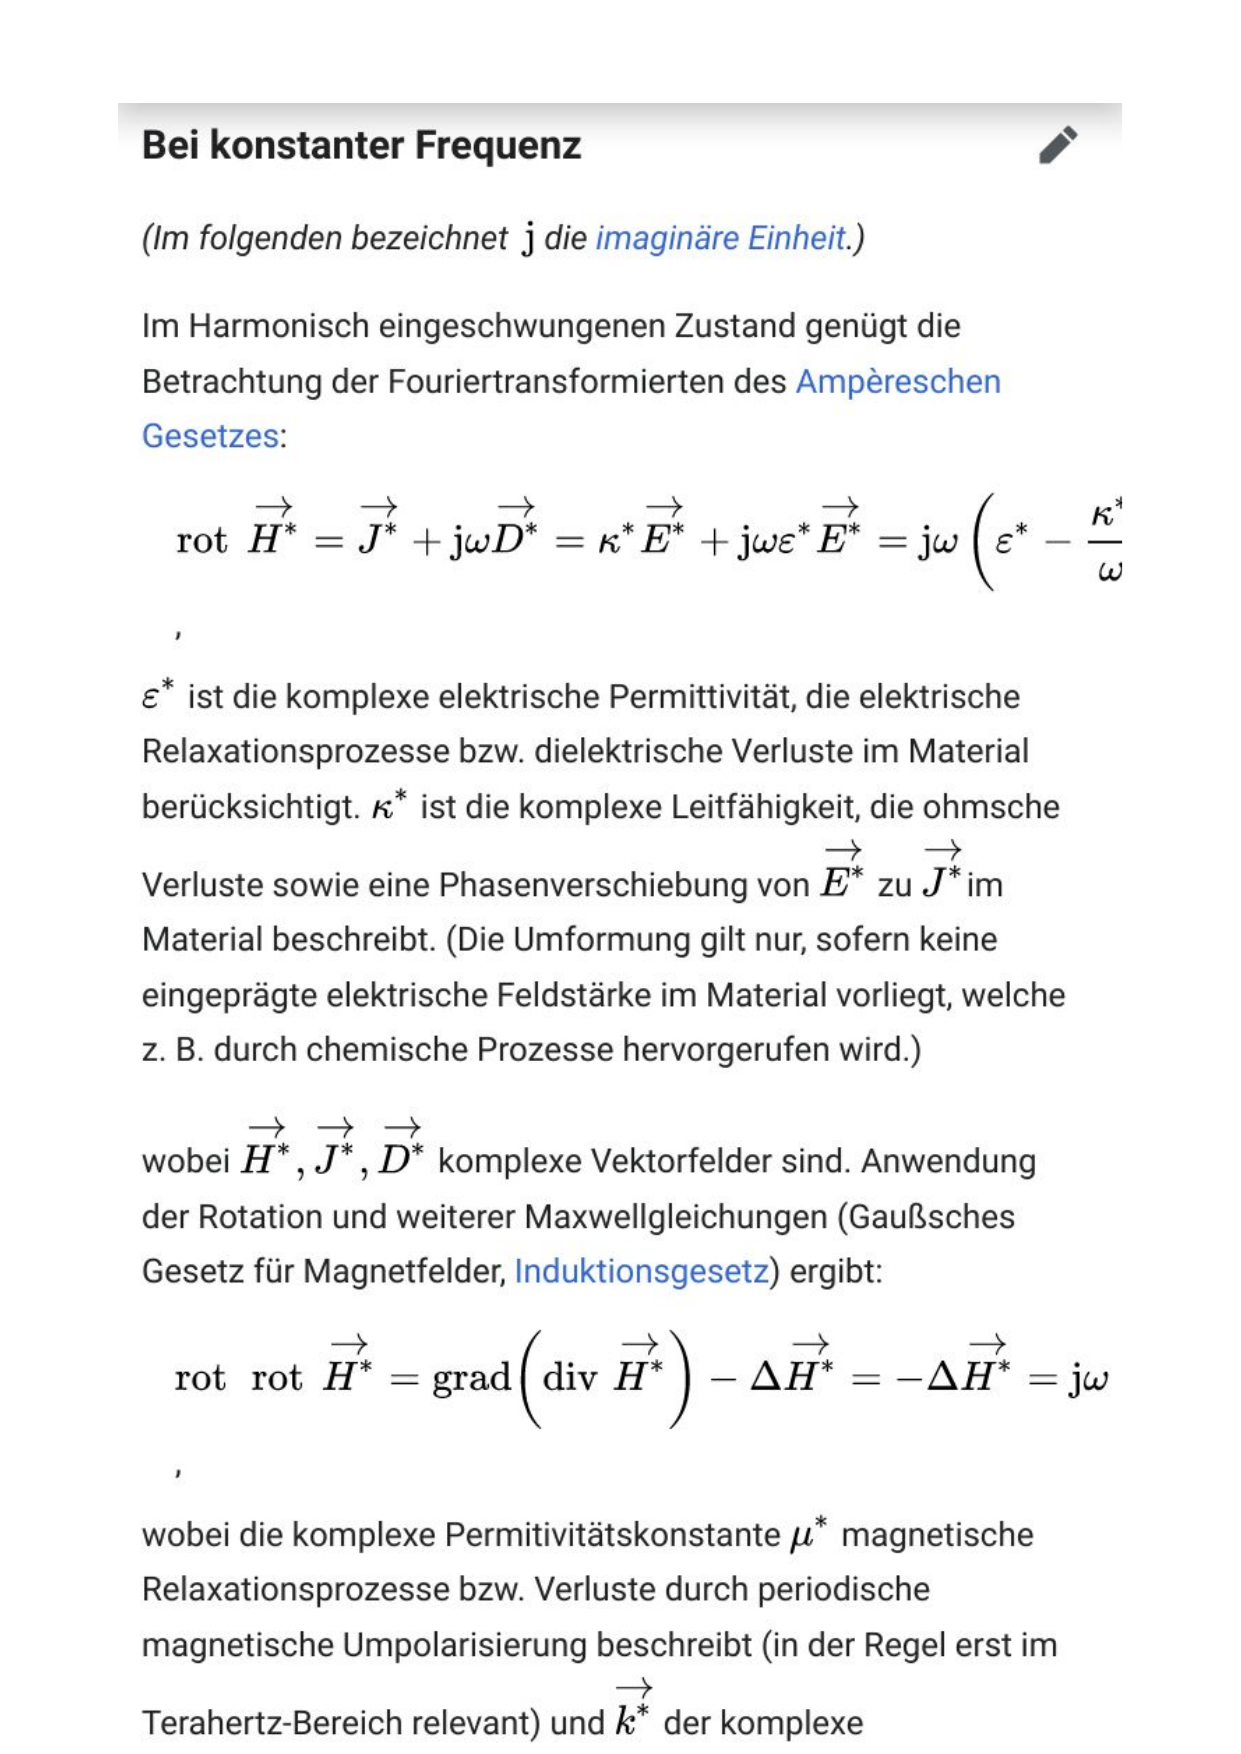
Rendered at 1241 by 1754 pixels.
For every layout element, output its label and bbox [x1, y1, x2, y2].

picture [118, 103, 1123, 1754]
